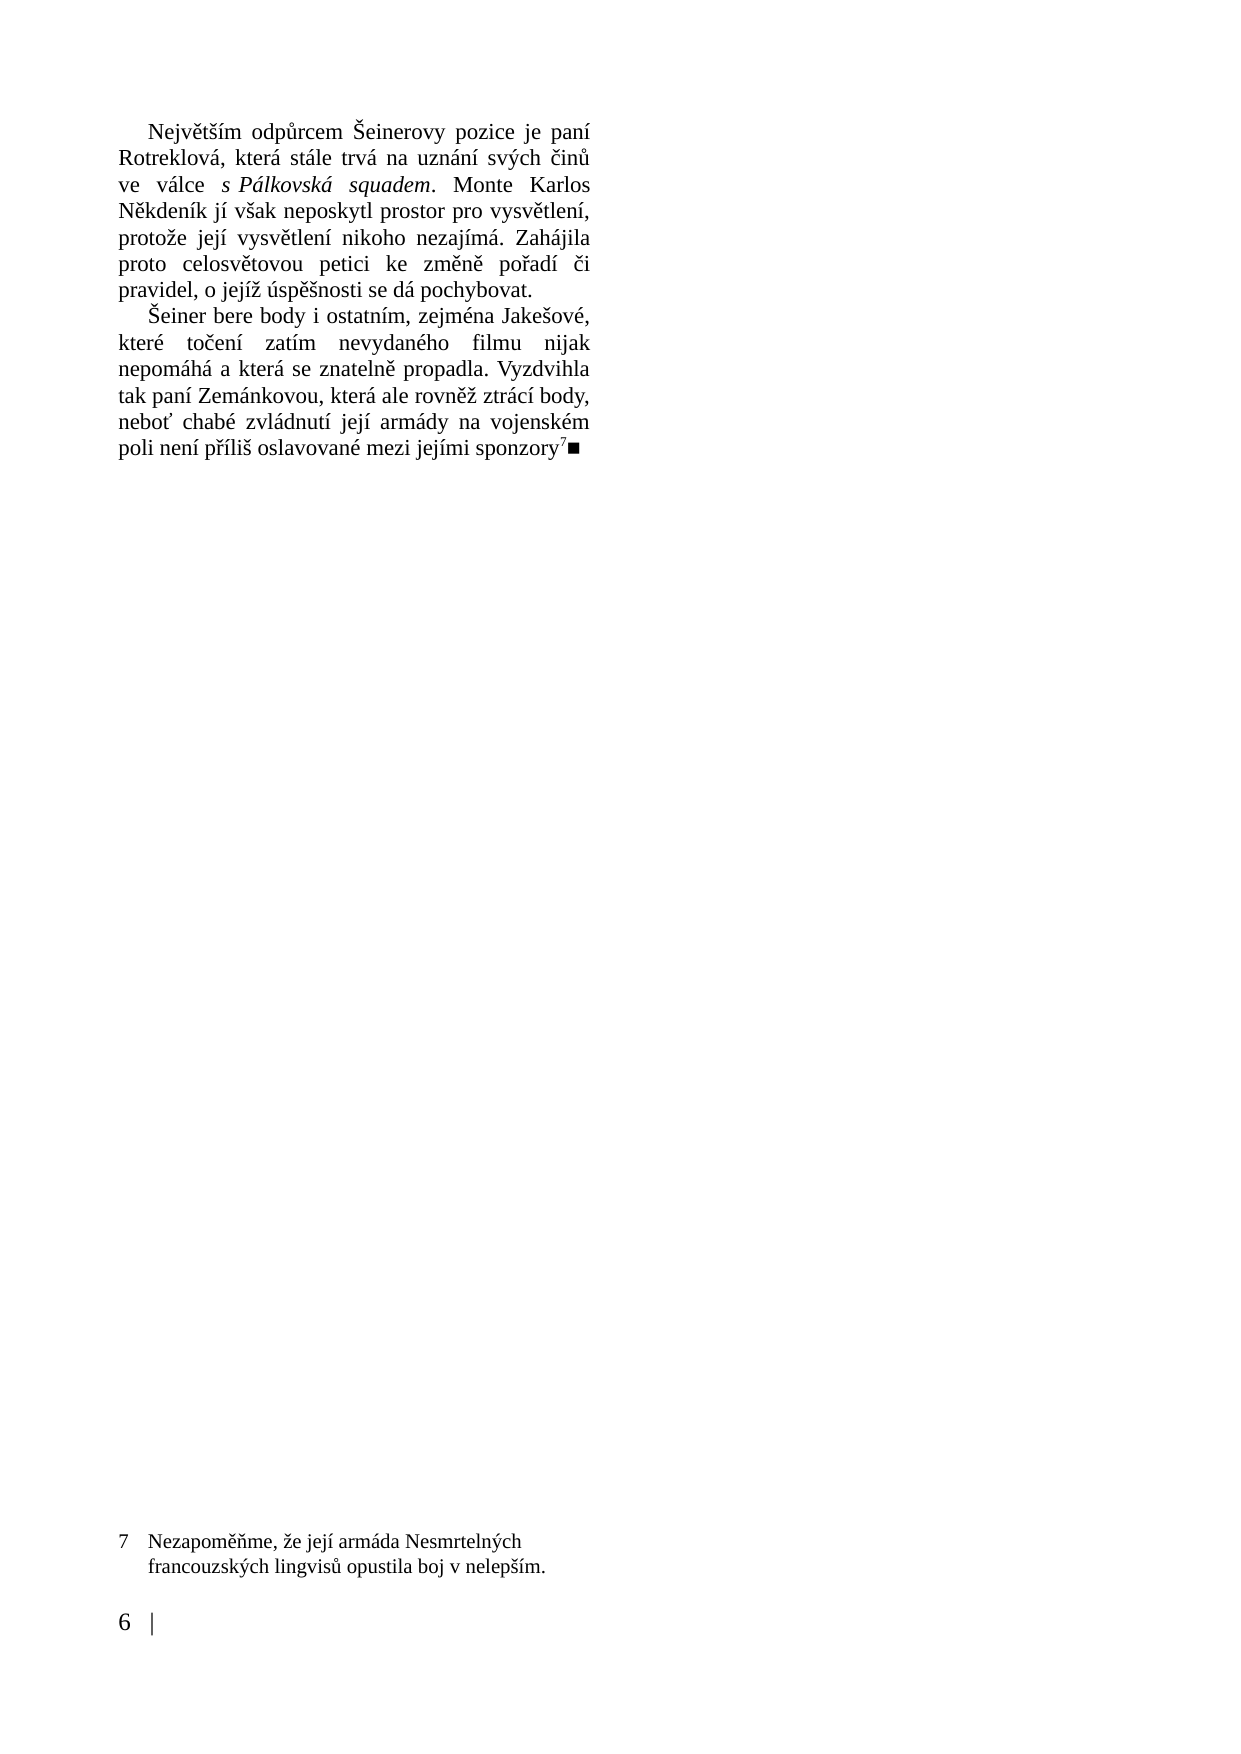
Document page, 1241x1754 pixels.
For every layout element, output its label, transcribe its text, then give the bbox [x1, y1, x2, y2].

text Největším odpůrcem Šeinerovy pozice je paní Rotreklová, která stále trvá na uznání svých činů ve válce s Pálkovská squadem. Monte Karlos Někdeník jí však neposkytl prostor pro vysvětlení, protože její vysvětlení nikoho nezajímá. Zahájila proto celosvětovou petici ke změně pořadí či pravidel, o jejíž úspěšnosti se dá pochybovat. [118, 118, 591, 303]
text Nezapoměňme, že její armáda Nesmrtelných francouzských lingvisů opustila boj v nelepším. [118, 1529, 591, 1578]
text Šeiner bere body i ostatním, zejména Jakešové, které točení zatím nevydaného filmu nijak nepomáhá a která se znatelně propadla. Vyzdvihla tak paní Zemánkovou, která ale rovněž ztrácí body, neboť chabé zvládnutí její armády na vojenském poli není příliš oslavované mezi jejími sponzory■ [118, 303, 591, 461]
